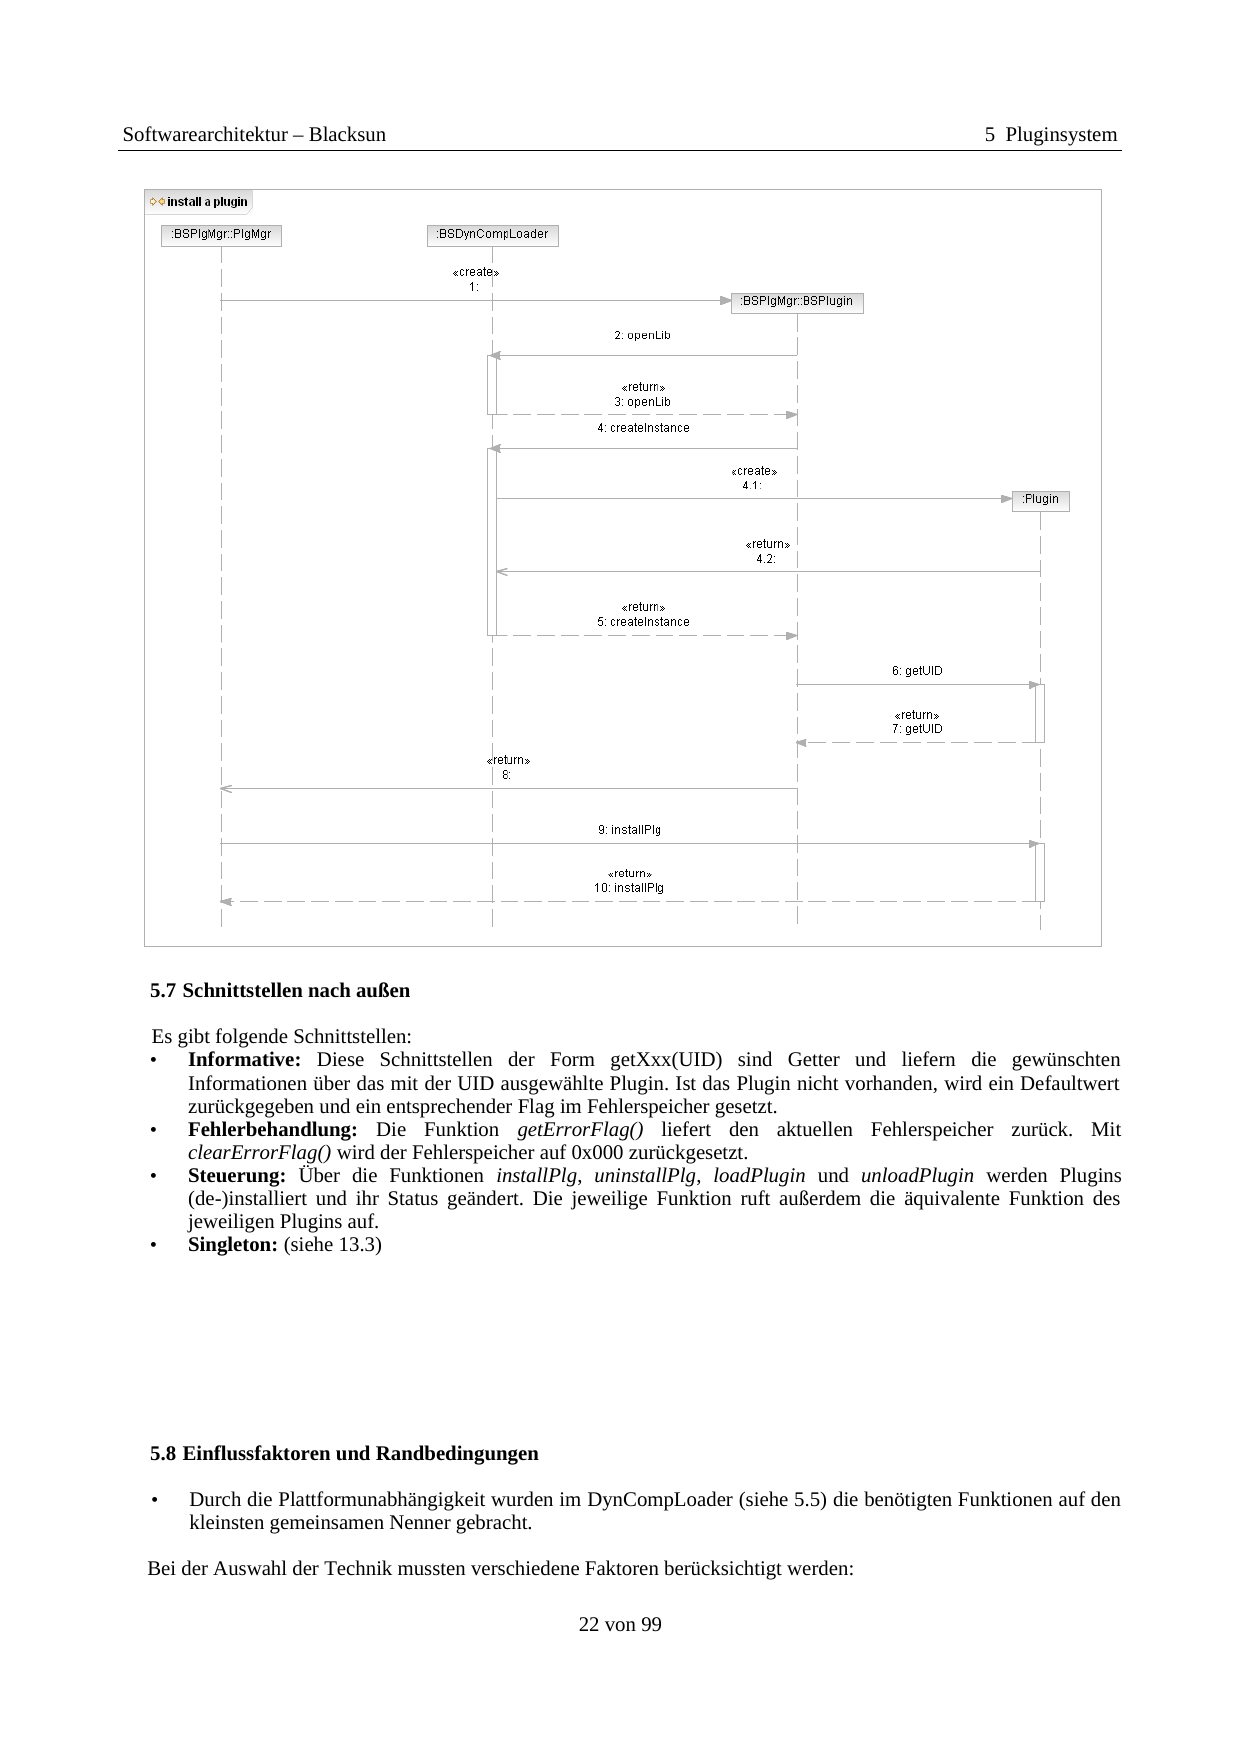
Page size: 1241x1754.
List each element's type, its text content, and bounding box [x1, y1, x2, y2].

list Durch die Plattformunabhängigkeit wurden im DynCompLoader (siehe 5.5) die benötigten Funktionen auf den kleinsten gemeinsamen Nenner gebracht. [151, 1488, 1122, 1534]
list Singleton: (siehe 13.3) [150, 1233, 1122, 1256]
list Fehlerbehandlung: Die Funktion getErrorFlag() liefert den aktuellen Fehlerspeicher zurück. Mit clearErrorFlag() wird der Fehlerspeicher auf 0x000 zurückgesetzt. [150, 1118, 1122, 1164]
list Bei der Auswahl der Technik mussten verschiedene Faktoren berücksichtigt werden: [109, 1557, 1122, 1580]
subtitle Einflussfaktoren und Randbedingungen [145, 1441, 1122, 1464]
text Es gibt folgende Schnittstellen: [151, 1025, 1122, 1048]
subtitle Schnittstellen nach außen [145, 979, 1122, 1002]
list Steuerung: Über die Funktionen installPlg, uninstallPlg, loadPlugin und unloadPlugin werden Plugins (de-)installiert und ihr Status geändert. Die jeweilige Funktion ruft außerdem die äquivalente Funktion des jeweiligen Plugins auf. [150, 1164, 1122, 1233]
list Informative: Diese Schnittstellen der Form getXxx(UID) sind Getter und liefern die gewünschten Informationen über das mit der UID ausgewählte Plugin. Ist das Plugin nicht vorhanden, wird ein Defaultwert zurückgegeben und ein entsprechender Flag im Fehlerspeicher gesetzt. [150, 1048, 1122, 1118]
picture [134, 179, 1106, 952]
